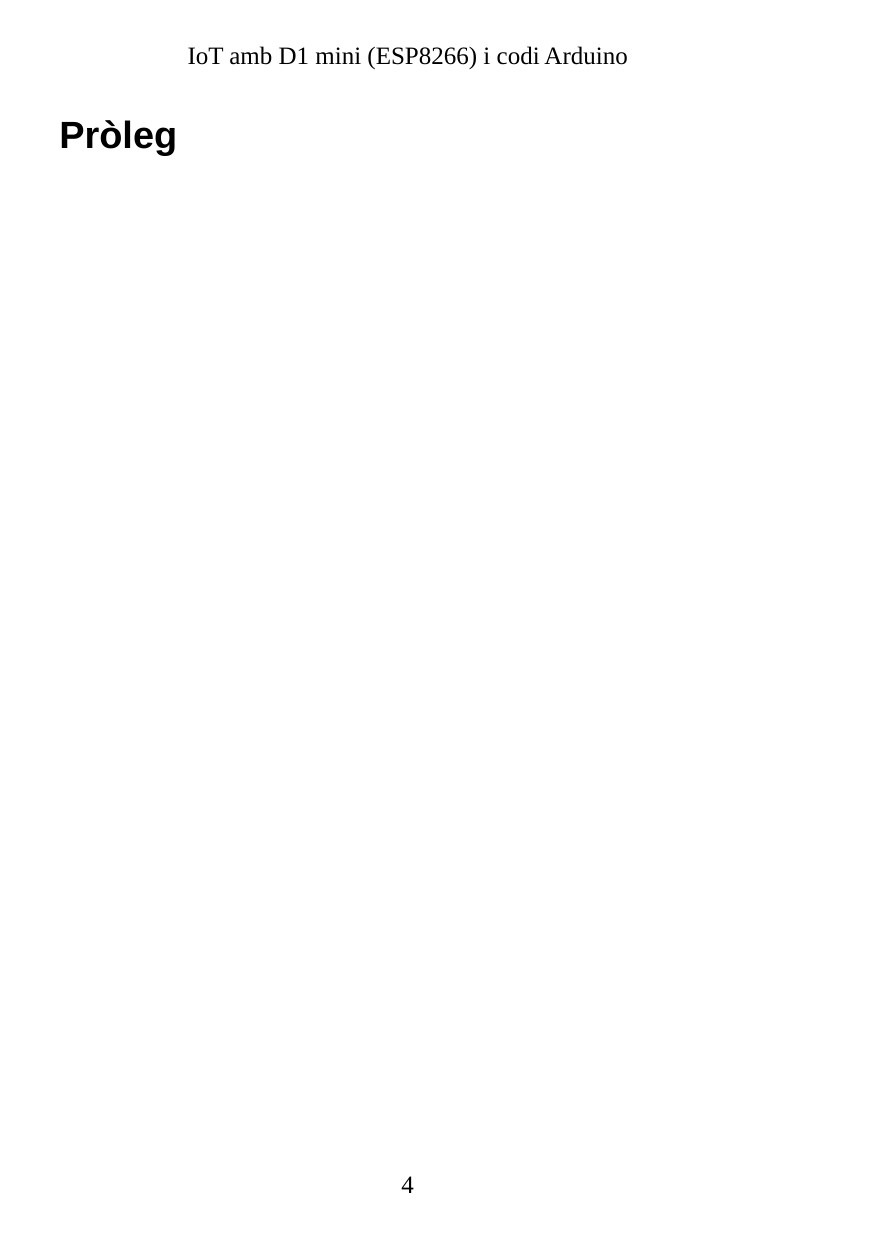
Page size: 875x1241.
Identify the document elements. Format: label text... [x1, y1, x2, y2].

subtitle Pròleg [59, 113, 756, 156]
